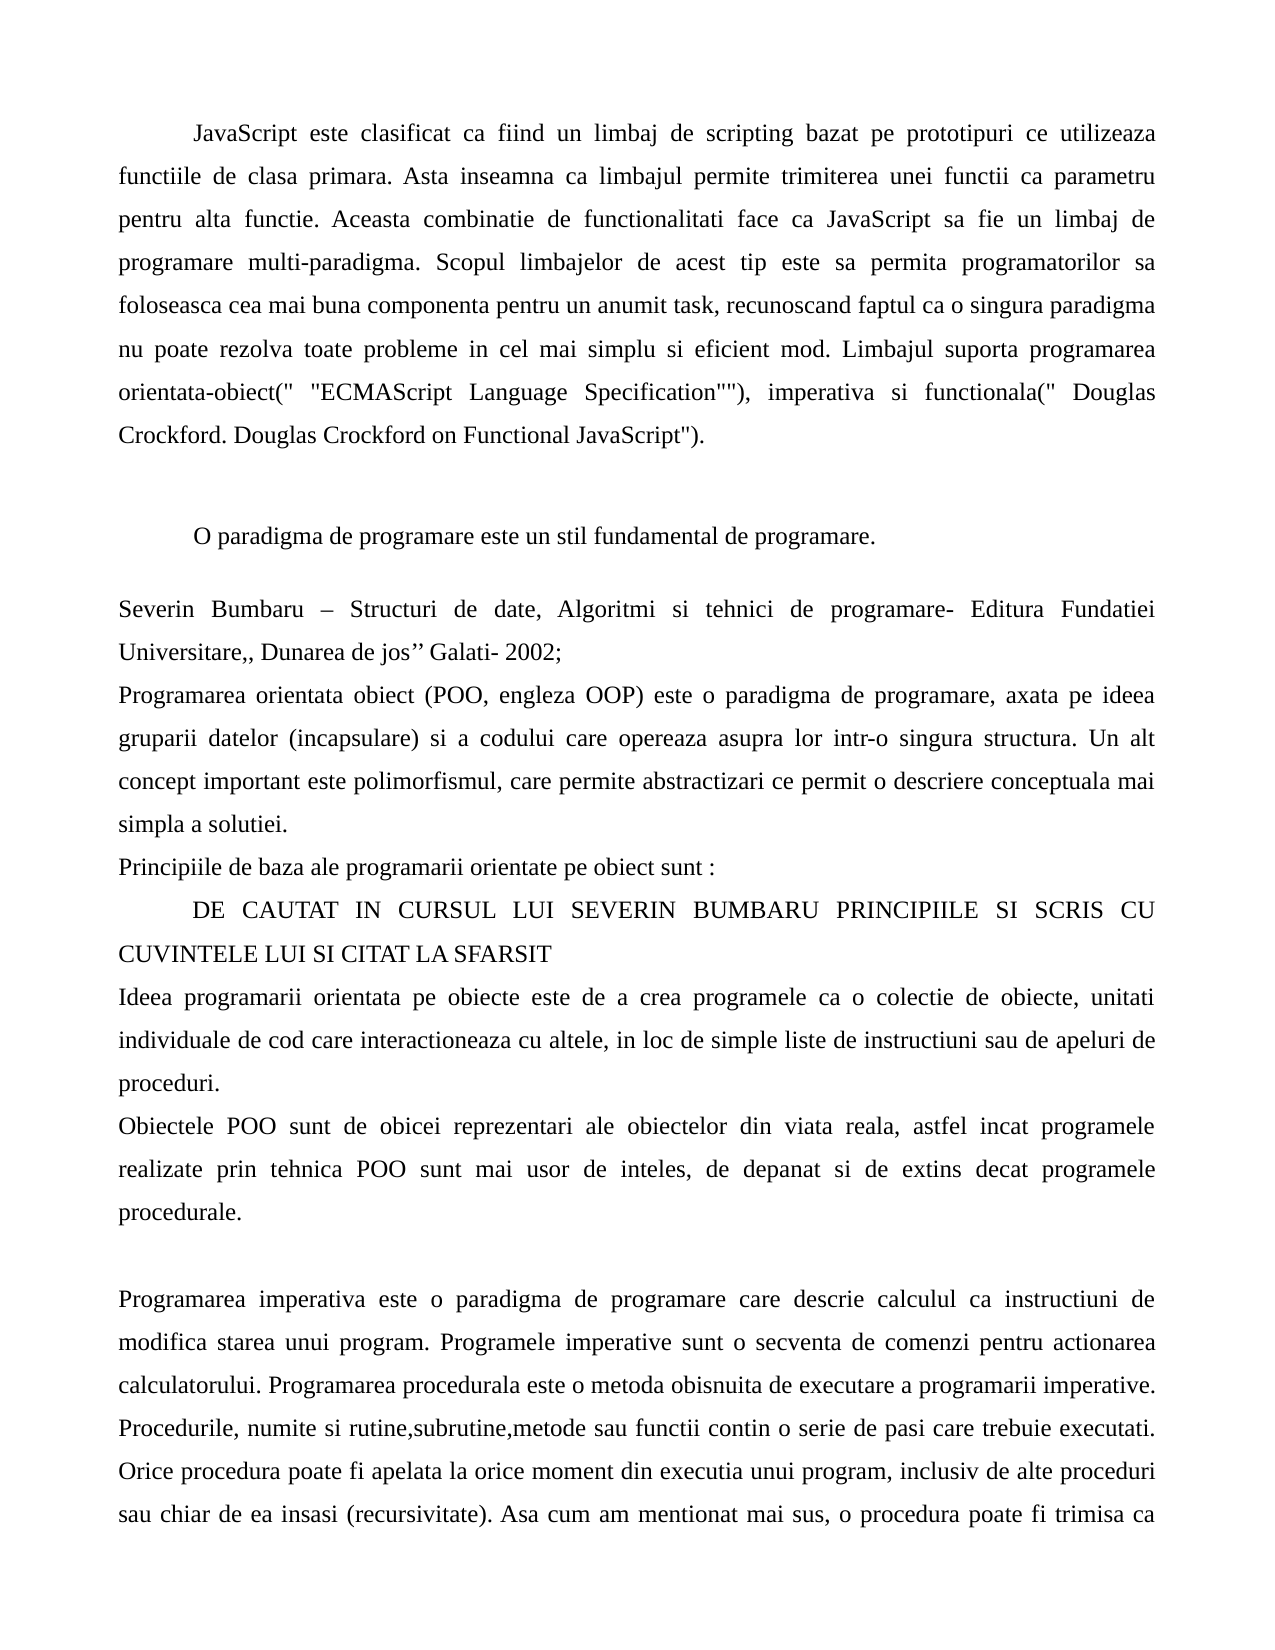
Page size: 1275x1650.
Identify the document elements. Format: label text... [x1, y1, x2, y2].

text Obiectele POO sunt de obicei reprezentari ale obiectelor din viata reala, astfel incat programele realizate prin tehnica POO sunt mai usor de inteles, de depanat si de extins decat programele procedurale. [118, 1111, 1157, 1226]
subtitle O paradigma de programare este un stil fundamental de programare. [118, 521, 1157, 550]
text DE CAUTAT IN CURSUL LUI SEVERIN BUMBARU PRINCIPIILE SI SCRIS CU CUVINTELE LUI SI CITAT LA SFARSIT [118, 896, 1157, 967]
text Principiile de baza ale programarii orientate pe obiect sunt : [118, 852, 1157, 881]
text Programarea imperativa este o paradigma de programare care descrie calculul ca instructiuni de modifica starea unui program. Programele imperative sunt o secventa de comenzi pentru actionarea calculatorului. Programarea procedurala este o metoda obisnuita de executare a programarii imperative. Procedurile, numite si rutine,subrutine,metode sau functii contin o serie de pasi care trebuie executati. Orice procedura poate fi apelata la orice moment din executia unui program, inclusiv de alte proceduri sau chiar de ea insasi (recursivitate). Asa cum am mentionat mai sus, o procedura poate fi trimisa ca [118, 1284, 1157, 1528]
text Programarea orientata obiect (POO, engleza OOP) este o paradigma de programare, axata pe ideea gruparii datelor (incapsulare) si a codului care opereaza asupra lor intr-o singura structura. Un alt concept important este polimorfismul, care permite abstractizari ce permit o descriere conceptuala mai simpla a solutiei. [118, 680, 1157, 838]
text Ideea programarii orientata pe obiecte este de a crea programele ca o colectie de obiecte, unitati individuale de cod care interactioneaza cu altele, in loc de simple liste de instructiuni sau de apeluri de proceduri. [118, 982, 1157, 1097]
subtitle JavaScript este clasificat ca fiind un limbaj de scripting bazat pe prototipuri ce utilizeaza functiile de clasa primara. Asta inseamna ca limbajul permite trimiterea unei functii ca parametru pentru alta functie. Aceasta combinatie de functionalitati face ca JavaScript sa fie un limbaj de programare multi-paradigma. Scopul limbajelor de acest tip este sa permita programatorilor sa foloseasca cea mai buna componenta pentru un anumit task, recunoscand faptul ca o singura paradigma nu poate rezolva toate probleme in cel mai simplu si eficient mod. Limbajul suporta programarea orientata-obiect(" "ECMAScript Language Specification""), imperativa si functionala(" Douglas Crockford. Douglas Crockford on Functional JavaScript"). [118, 118, 1157, 449]
text Severin Bumbaru – Structuri de date, Algoritmi si tehnici de programare- Editura Fundatiei Universitare,, Dunarea de jos’’ Galati- 2002; [118, 594, 1157, 666]
